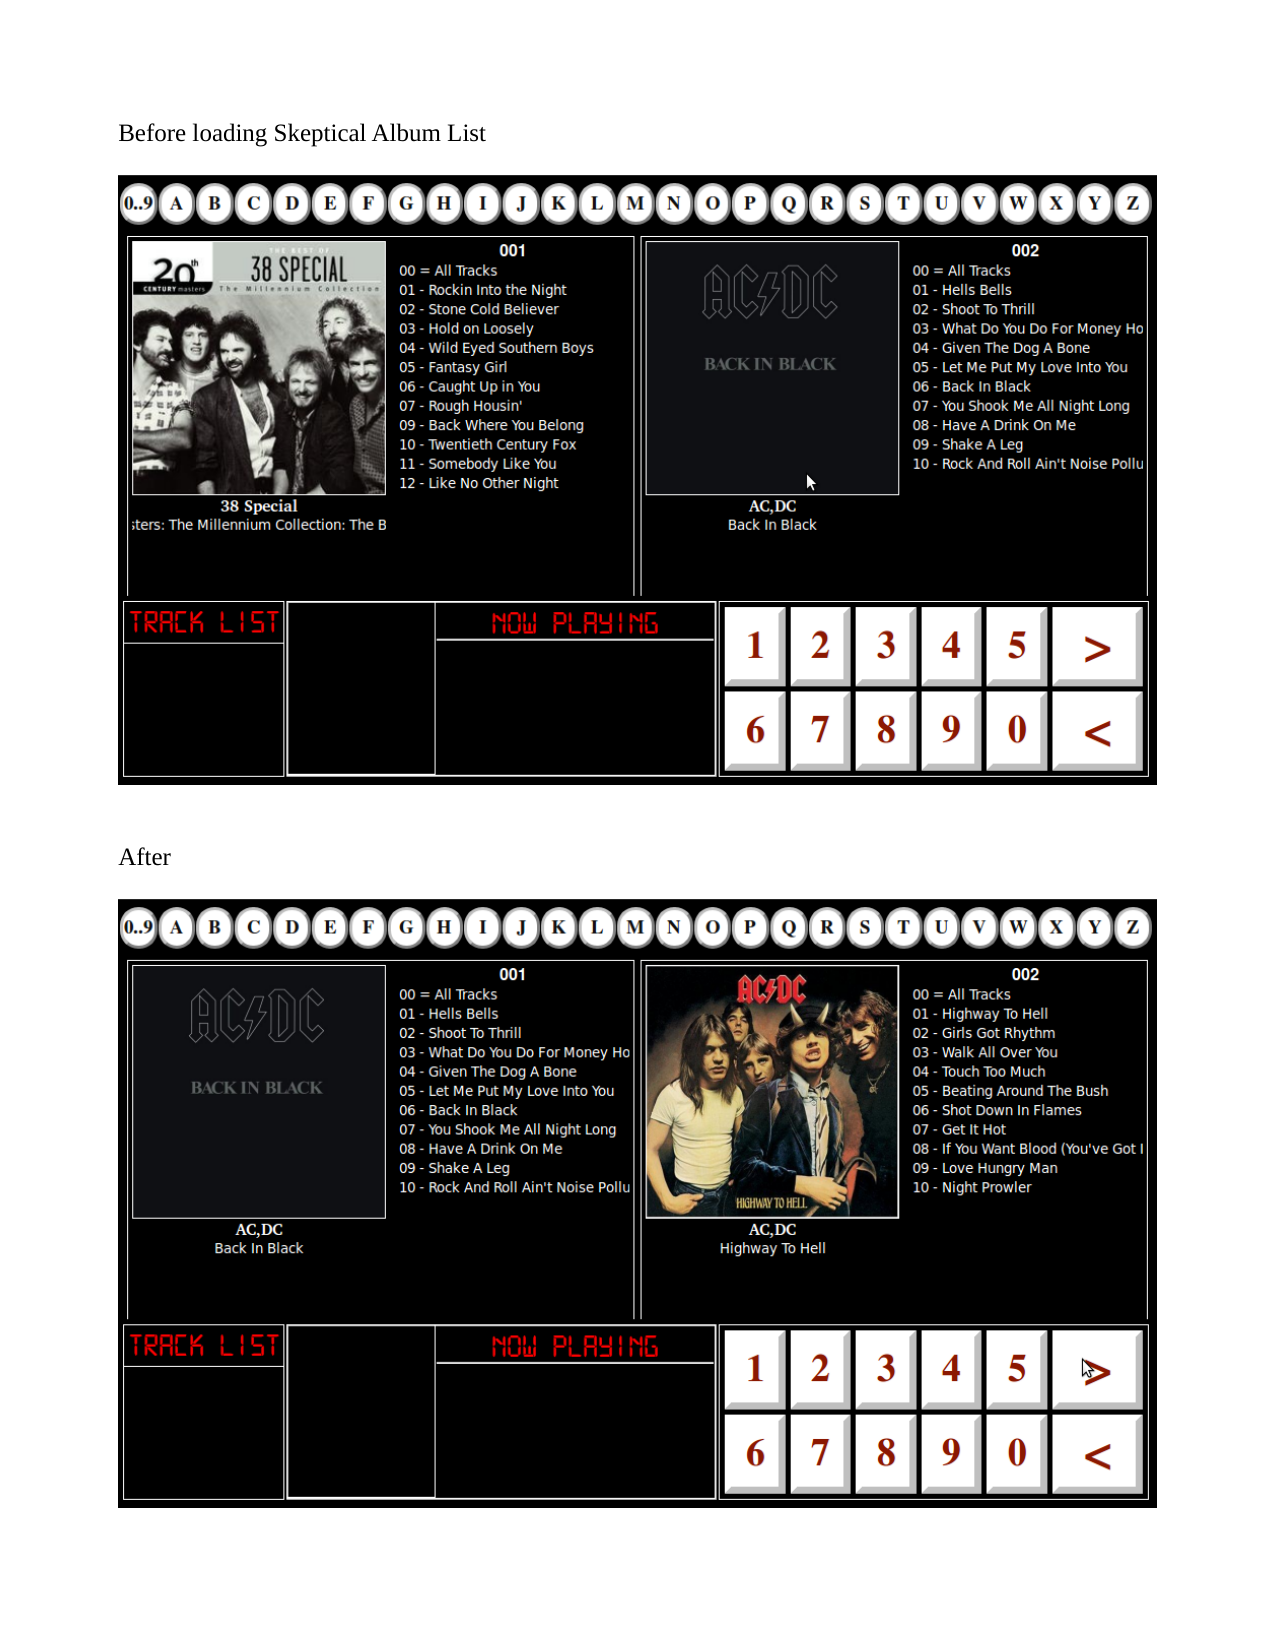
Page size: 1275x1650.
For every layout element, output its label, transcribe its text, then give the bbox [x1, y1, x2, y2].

picture [118, 899, 1157, 1508]
text Before loading Skeptical Album List [118, 118, 1157, 147]
text After [118, 842, 1157, 870]
picture [118, 175, 1157, 785]
